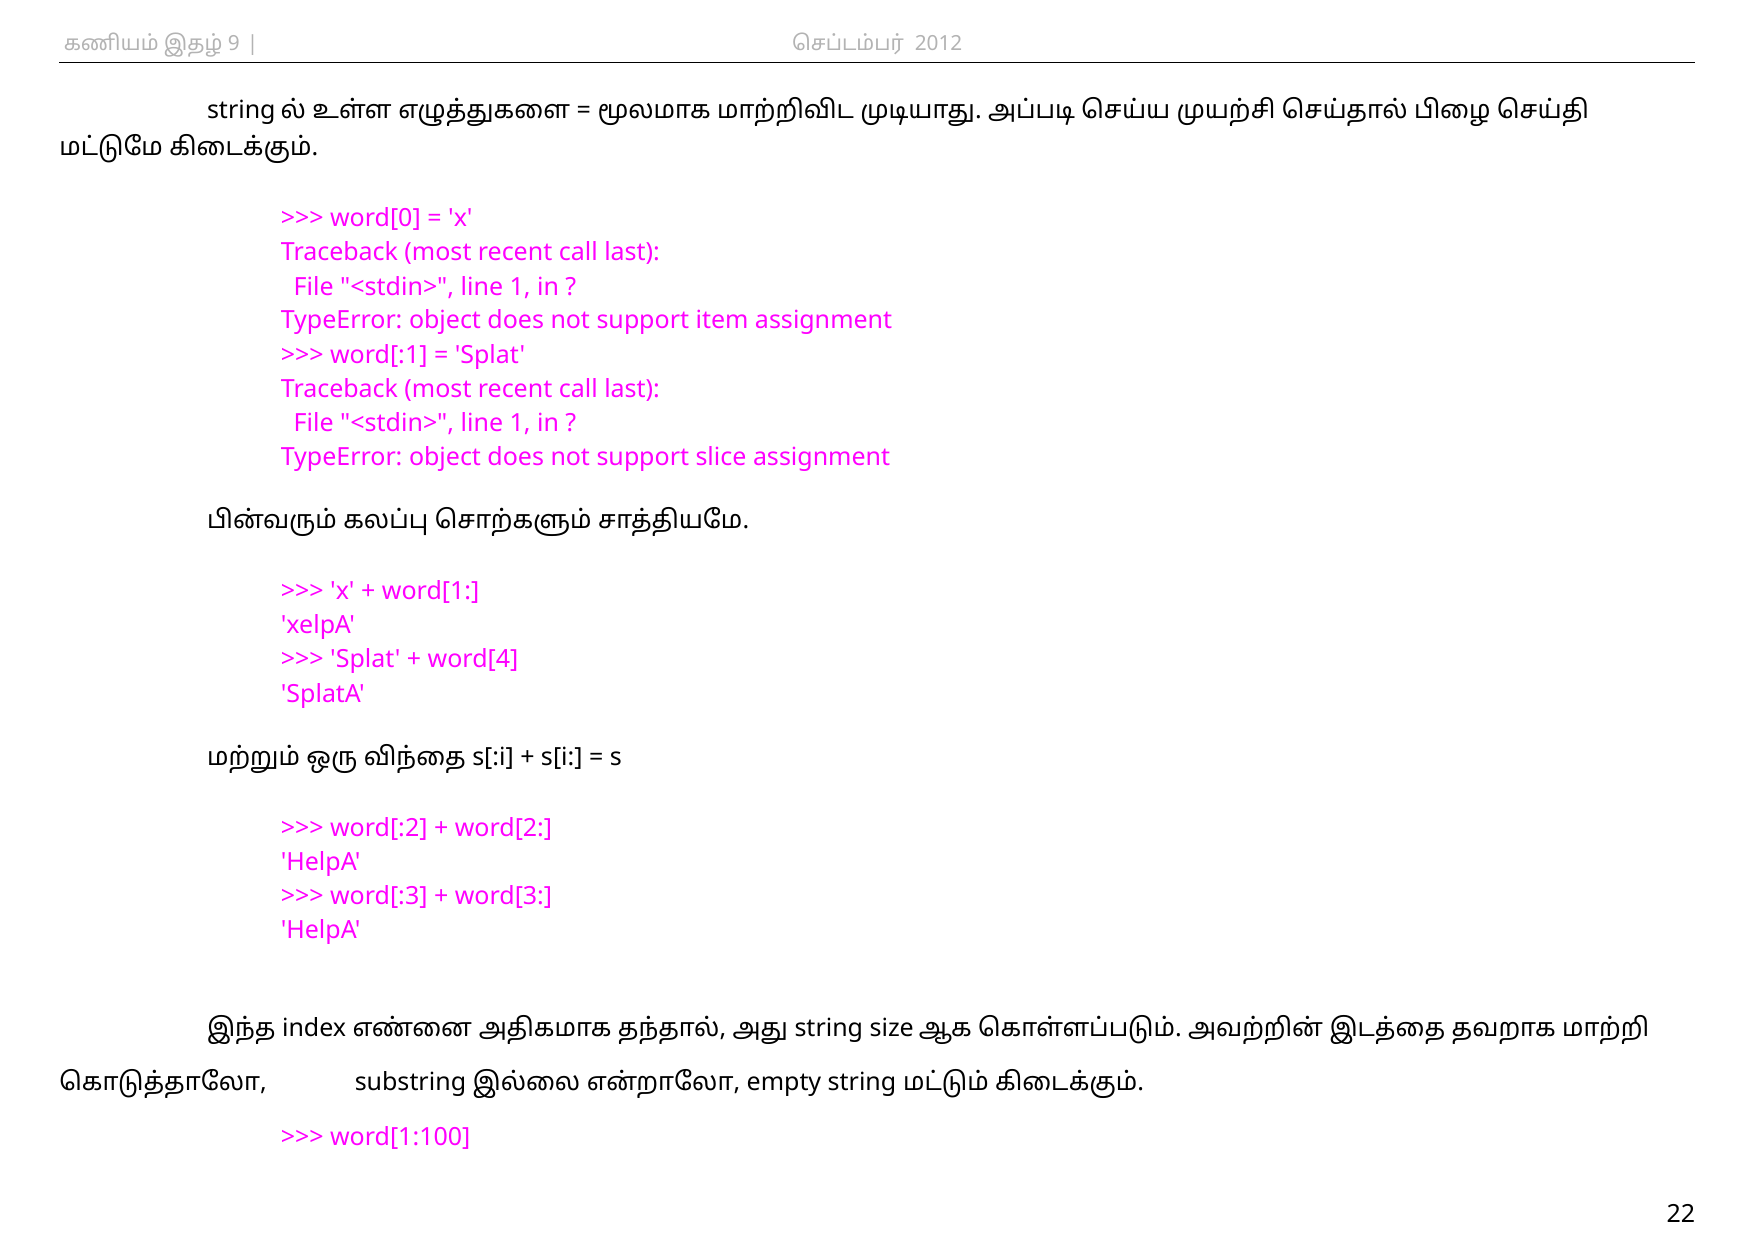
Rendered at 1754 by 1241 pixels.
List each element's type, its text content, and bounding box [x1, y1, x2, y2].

text stringல் உள்ள எழுத்துகளை = மூலமாக மாற்றிவிட முடியாது. அப்படி செய்ய முயற்சி செய்தால் பிழை செய்தி மட்டுமே கிடைக்கும். [59, 92, 1695, 166]
text File "<stdin>", line 1, in ? [59, 404, 1695, 438]
text >>> word[1:100] [59, 1119, 1695, 1153]
text Traceback (most recent call last): [59, 234, 1695, 268]
text 'SplatA' [59, 675, 1695, 709]
text Traceback (most recent call last): [59, 370, 1695, 404]
text >>> 'Splat' + word[4] [59, 641, 1695, 675]
text 'HelpA' [59, 912, 1695, 946]
text பின்வரும் கலப்பு சொற்களும் சாத்தியமே. [59, 502, 1695, 539]
text >>> word[0] = 'x' [59, 200, 1695, 234]
text மற்றும் ஒரு விந்தை s[:i] + s[i:] = s [59, 739, 1695, 776]
text >>> word[:2] + word[2:] [59, 810, 1695, 844]
text 'HelpA' [59, 844, 1695, 878]
text 'xelpA' [59, 607, 1695, 641]
text TypeError: object does not support item assignment [59, 302, 1695, 336]
text >>> 'x' + word[1:] [59, 573, 1695, 607]
text >>> word[:1] = 'Splat' [59, 336, 1695, 370]
text இந்த index எண்னை அதிகமாக தந்தால், அது string sizeஆக கொள்ளப்படும். அவற்றின் இடத்தை தவறாக மாற்றி கொடுத்தாலோ, substring இல்லை என்றாலோ, empty string மட்டும் கிடைக்கும். [59, 1009, 1695, 1101]
text TypeError: object does not support slice assignment [59, 438, 1695, 472]
text >>> word[:3] + word[3:] [59, 878, 1695, 912]
text File "<stdin>", line 1, in ? [59, 268, 1695, 302]
